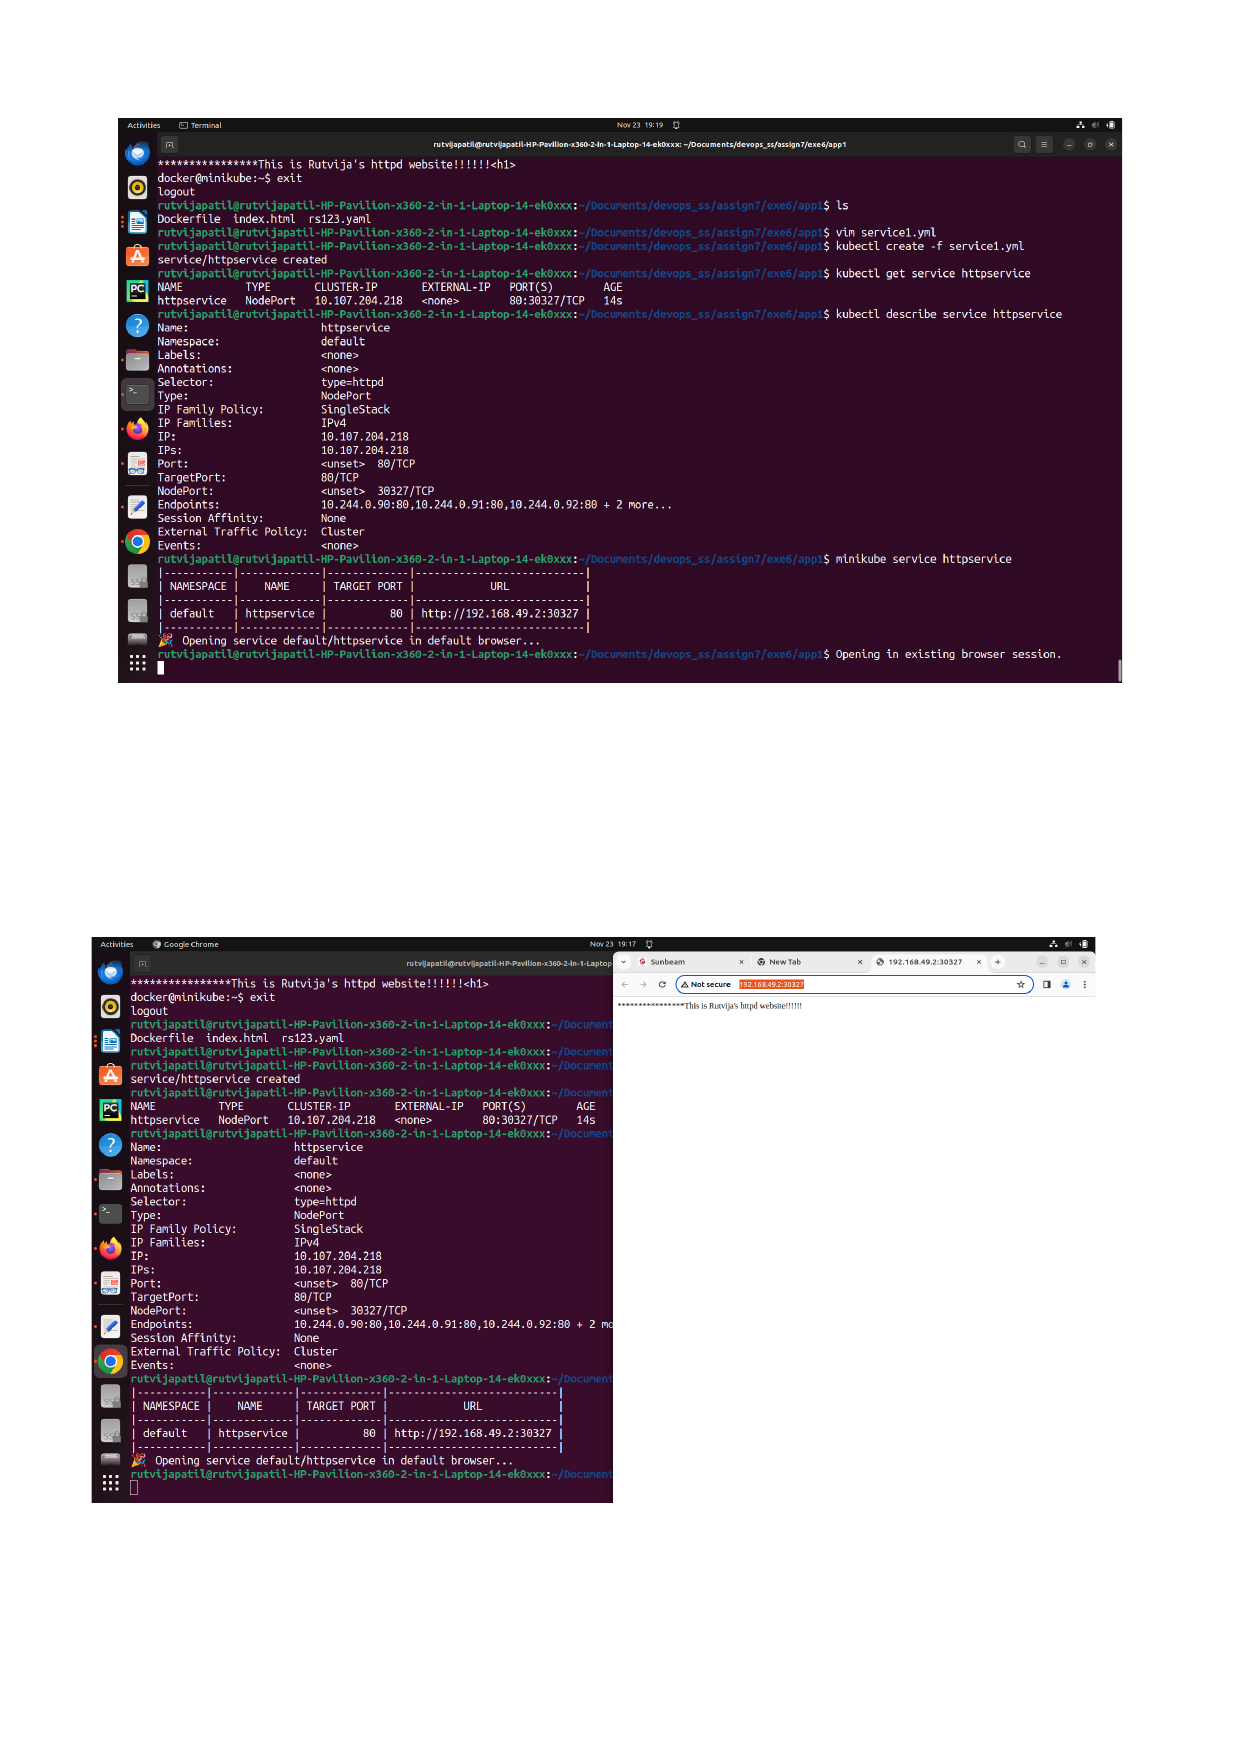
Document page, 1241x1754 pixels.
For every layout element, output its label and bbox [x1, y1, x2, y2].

picture [118, 118, 1123, 683]
picture [91, 937, 1096, 1503]
